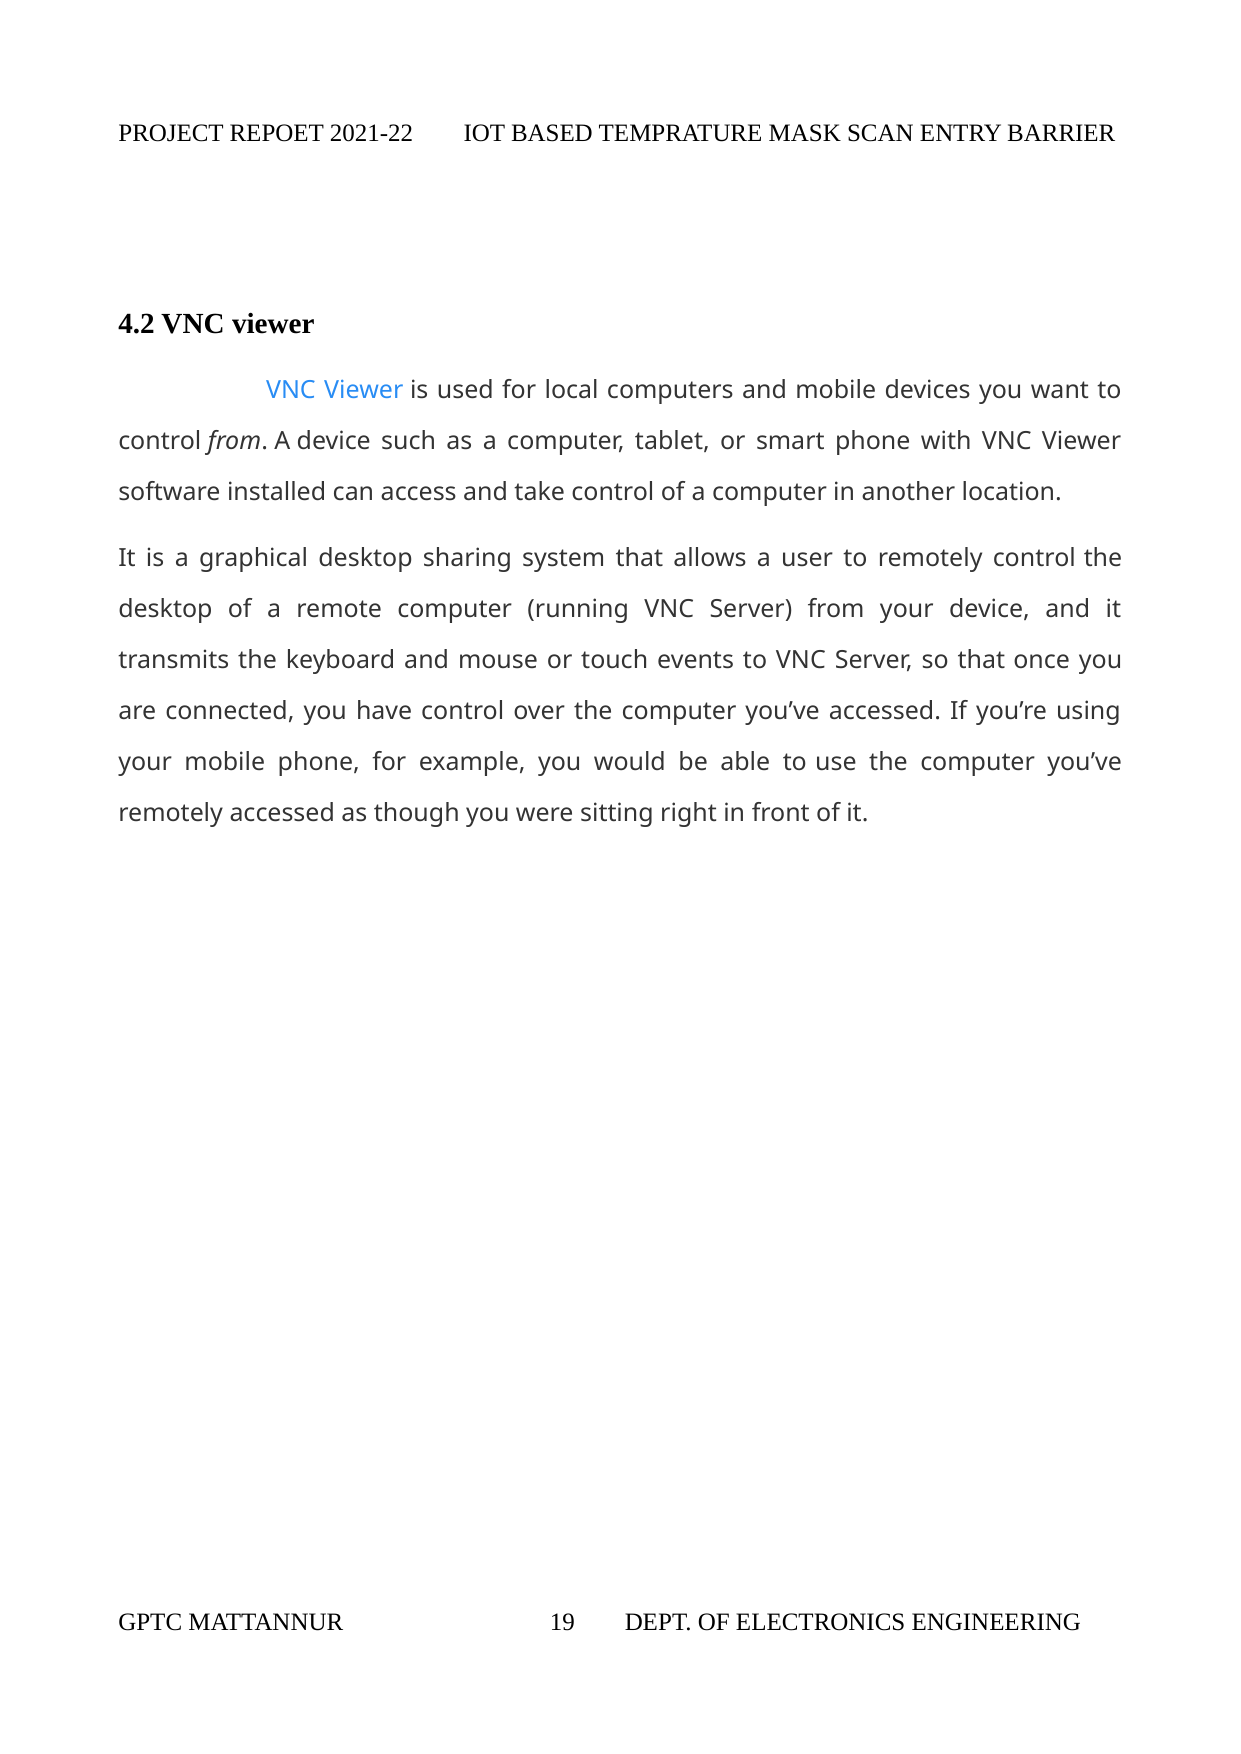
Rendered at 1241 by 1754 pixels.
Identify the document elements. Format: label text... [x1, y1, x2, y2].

text 4.2 VNC viewer [118, 306, 1122, 340]
text It is a graphical desktop sharing system that allows a user to remotely control the desktop of a remote computer (running VNC Server) from your device, and it transmits the keyboard and mouse or touch events to VNC Server, so that once you are connected, you have control over the computer you’ve accessed. If you’re using your mobile phone, for example, you would be able to use the computer you’ve remotely accessed as though you were sitting right in front of it. [118, 539, 1122, 828]
text VNC Viewer is used for local computers and mobile devices you want to control from. A device such as a computer, tablet, or smart phone with VNC Viewer software installed can access and take control of a computer in another location. [118, 371, 1122, 508]
